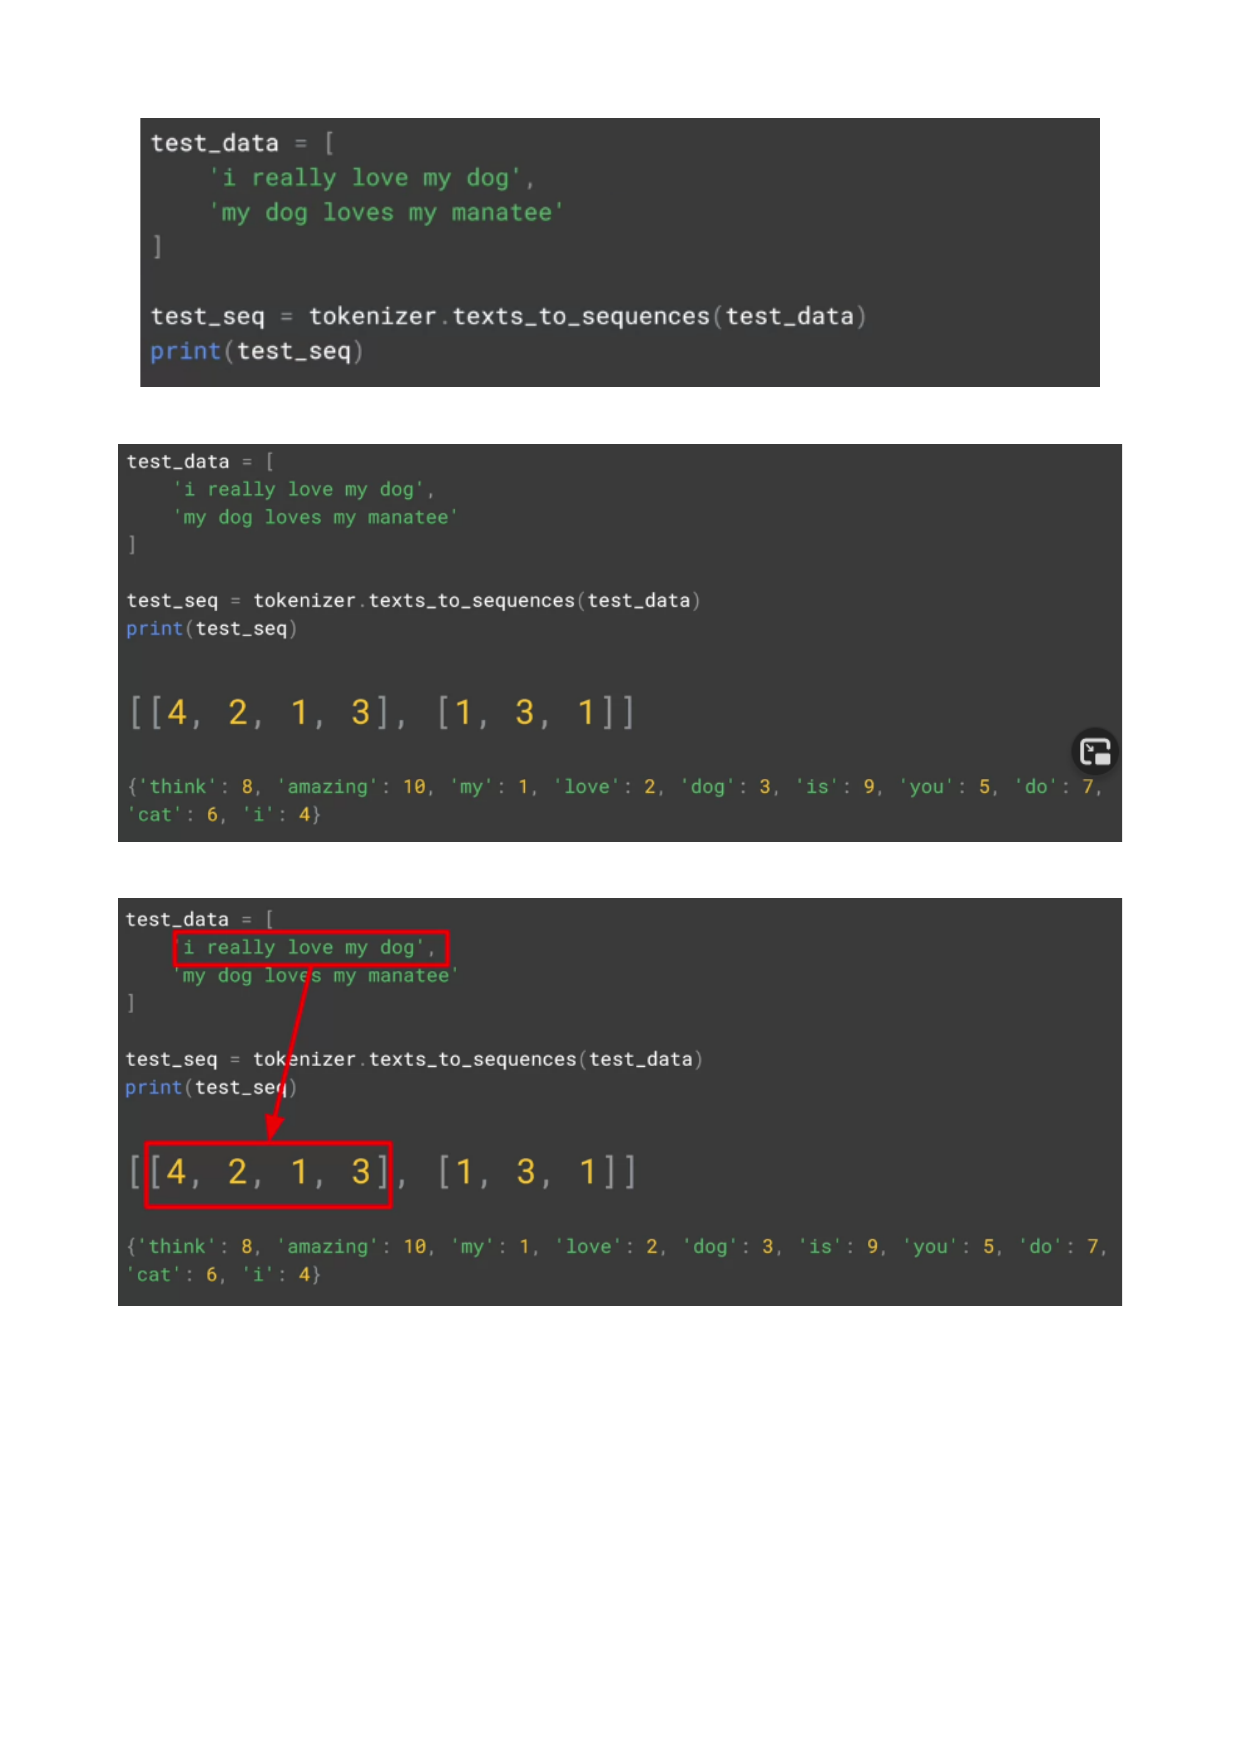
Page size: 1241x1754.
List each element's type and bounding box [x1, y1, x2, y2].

picture [118, 444, 1123, 842]
picture [140, 118, 1100, 387]
picture [118, 898, 1123, 1306]
